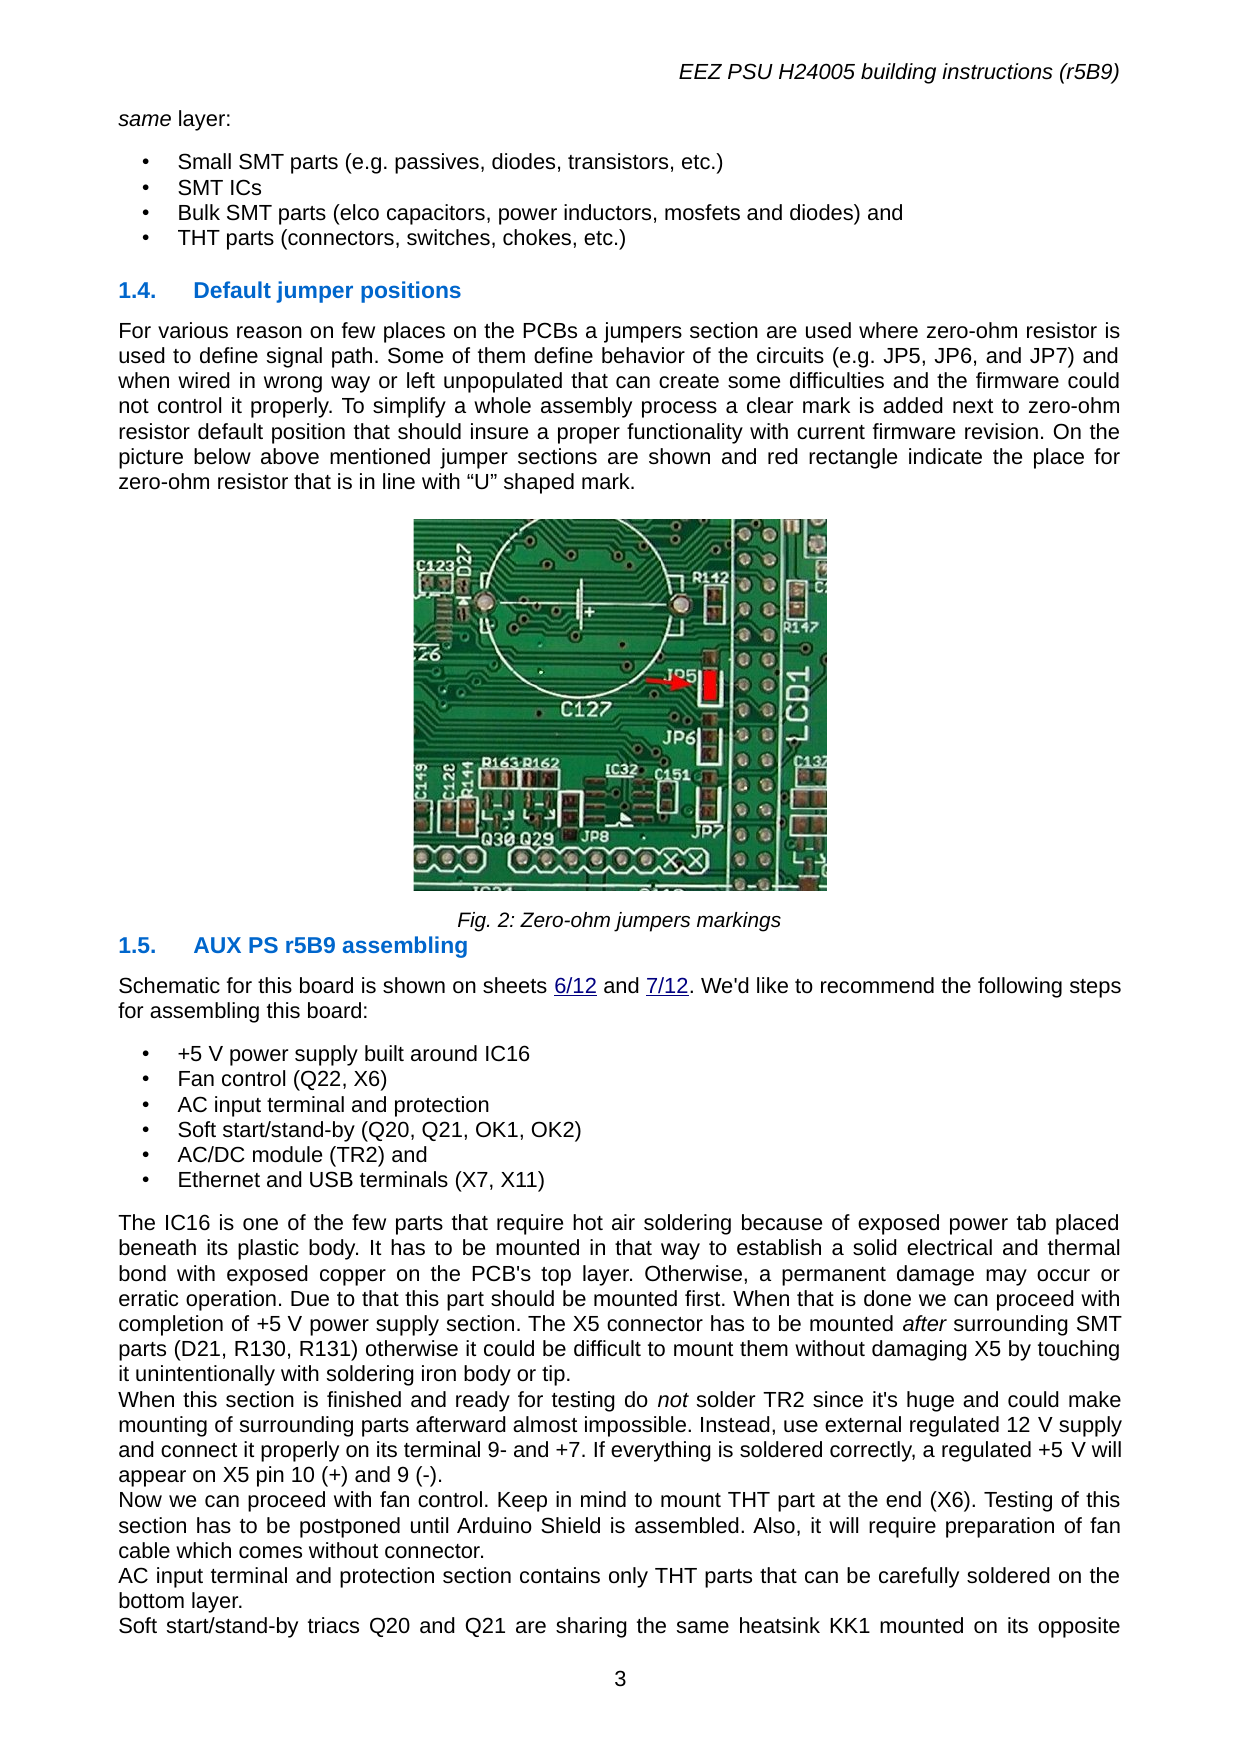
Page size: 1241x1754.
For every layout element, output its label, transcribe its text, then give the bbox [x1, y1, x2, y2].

list +5 V power supply built around IC16 [142, 1041, 1110, 1066]
list AC input terminal and protection [142, 1091, 1110, 1117]
text Schematic for this board is shown on sheets 6/12 and 7/12. We'd like to recommend the following steps for assembling this board: [118, 973, 1122, 1023]
text Soft start/stand-by triacs Q20 and Q21 are sharing the same heatsink KK1 mounted on its opposite [118, 1613, 1122, 1638]
list SMT ICs [142, 174, 1110, 199]
text Now we can proceed with fan control. Keep in mind to mount THT part at the end (X6). Testing of this section has to be postponed until Arduino Shield is assembled. Also, it will require preparation of fan cable which comes without connector. [118, 1487, 1122, 1563]
list Small SMT parts (e.g. passives, diodes, transistors, etc.) [142, 149, 1110, 174]
subtitle Default jumper positions [118, 277, 1122, 303]
list Fig. 2: Zero-ohm jumpers markings [413, 891, 827, 932]
text For various reason on few places on the PCBs a jumpers section are used where zero-ohm resistor is used to define signal path. Some of them define behavior of the circuits (e.g. JP5, JP6, and JP7) and when wired in wrong way or left unpopulated that can create some difficulties and the firmware could not control it properly. To simplify a whole assembly process a clear mark is added next to zero-ohm resistor default position that should insure a proper functionality with current firmware revision. On the picture below above mentioned jumper sections are shown and red rectangle indicate the place for zero-ohm resistor that is in line with “U” shaped mark. [118, 318, 1122, 494]
list Bulk SMT parts (elco capacitors, power inductors, mosfets and diodes) and [142, 199, 1110, 225]
list Fan control (Q22, X6) [142, 1066, 1110, 1091]
picture [413, 519, 827, 891]
list Ethernet and USB terminals (X7, X11) [142, 1167, 1110, 1192]
subtitle AUX PS r5B9 assembling [118, 546, 1122, 958]
text AC input terminal and protection section contains only THT parts that can be carefully soldered on the bottom layer. [118, 1563, 1122, 1613]
list AC/DC module (TR2) and [142, 1142, 1110, 1167]
text When this section is finished and ready for testing do not solder TR2 since it's huge and could make mounting of surrounding parts afterward almost impossible. Instead, use external regulated 12 V supply and connect it properly on its terminal 9- and +7. If everything is soldered correctly, a regulated +5 V will appear on X5 pin 10 (+) and 9 (-). [118, 1386, 1122, 1487]
list THT parts (connectors, switches, chokes, etc.) [142, 225, 1110, 250]
text same layer: [118, 106, 1122, 131]
text The IC16 is one of the few parts that require hot air soldering because of exposed power tab placed beneath its plastic body. It has to be mounted in that way to establish a solid electrical and thermal bond with exposed copper on the PCB's top layer. Otherwise, a permanent damage may occur or erratic operation. Due to that this part should be mounted first. When that is done we can proceed with completion of +5 V power supply section. The X5 connector has to be mounted after surrounding SMT parts (D21, R130, R131) otherwise it could be difficult to mount them without damaging X5 by touching it unintentionally with soldering iron body or tip. [118, 1210, 1122, 1386]
list Soft start/stand-by (Q20, Q21, OK1, OK2) [142, 1117, 1110, 1142]
